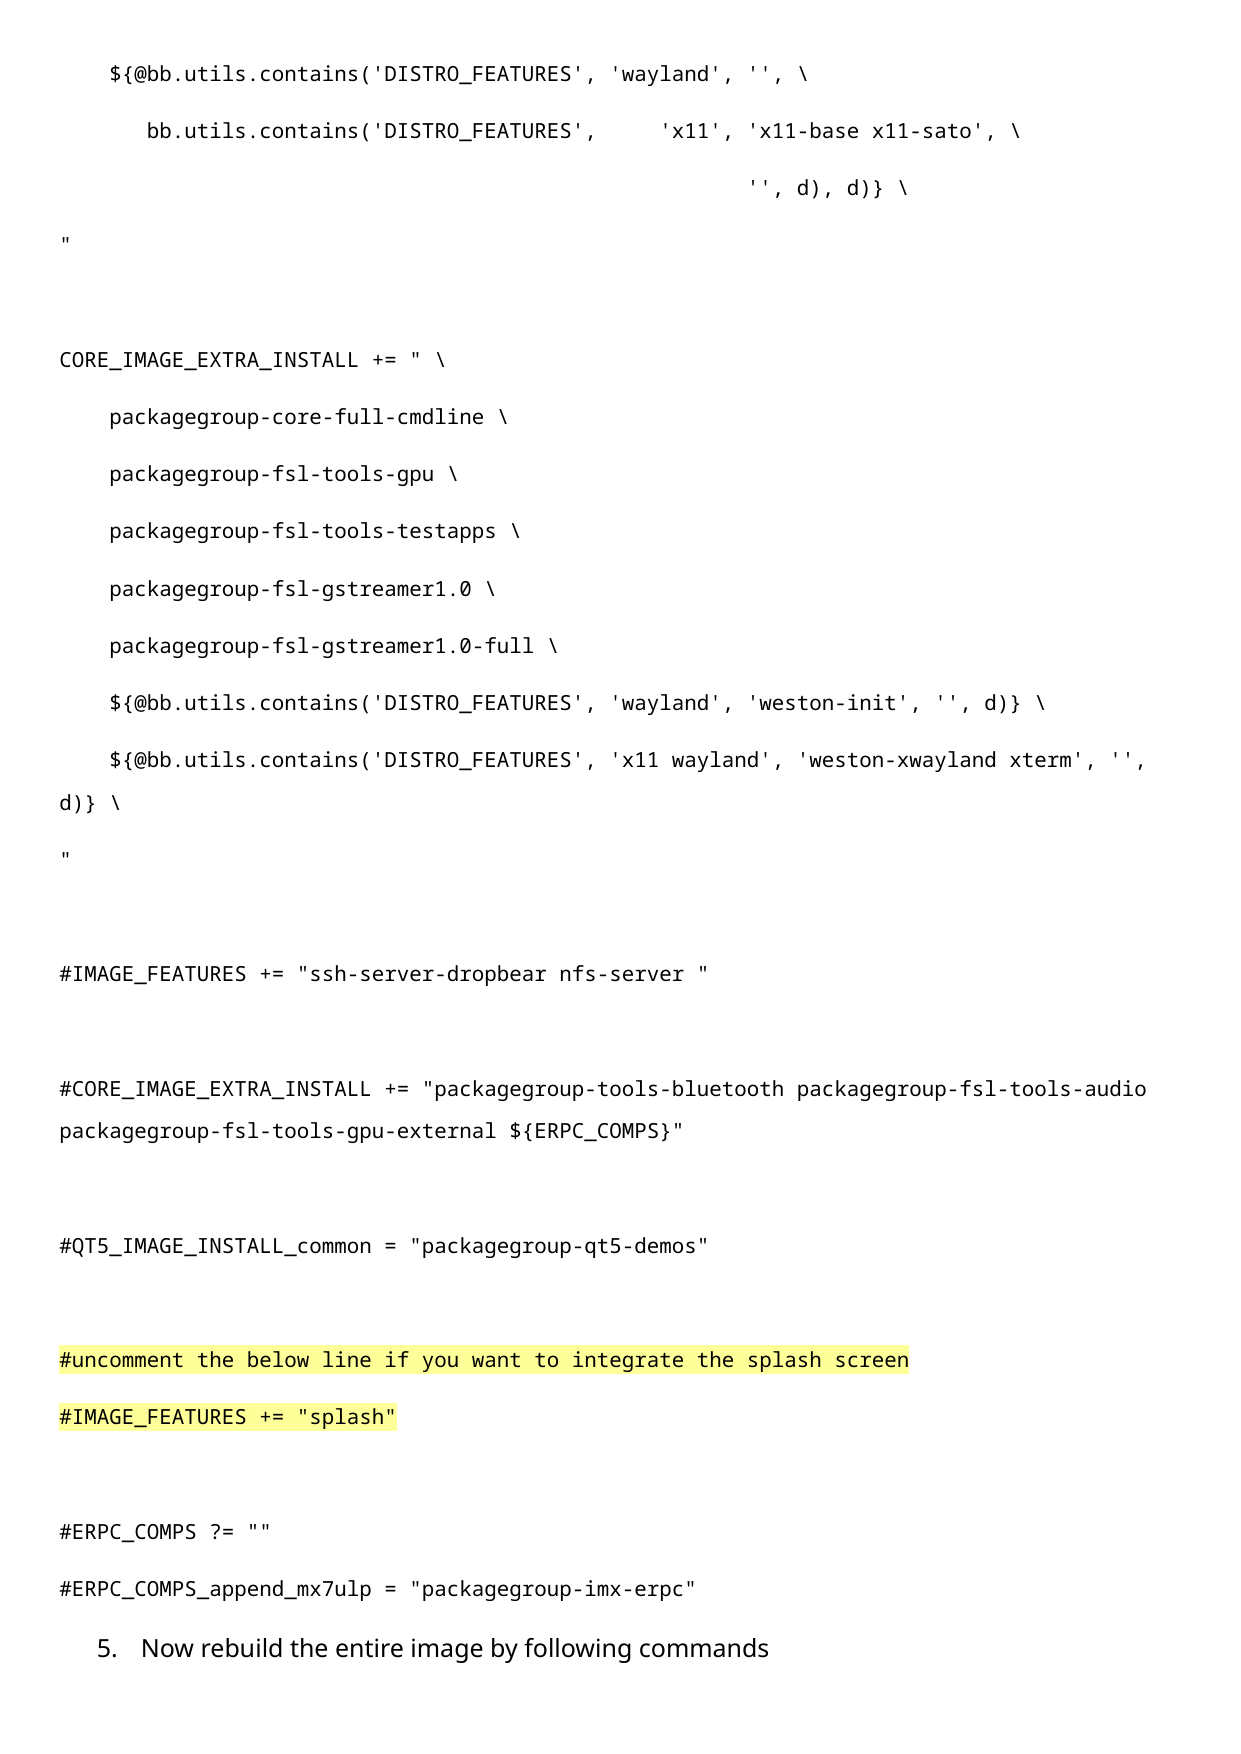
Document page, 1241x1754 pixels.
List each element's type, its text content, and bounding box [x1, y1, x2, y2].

text '', d), d)} \ [59, 173, 1181, 202]
text ${@bb.utils.contains('DISTRO_FEATURES', 'wayland', 'weston-init', '', d)} \ [59, 688, 1181, 717]
text #uncomment the below line if you want to integrate the splash screen [59, 1345, 1181, 1374]
text " [59, 845, 1181, 873]
text #CORE_IMAGE_EXTRA_INSTALL += "packagegroup-tools-bluetooth packagegroup-fsl-tools-audio packagegroup-fsl-tools-gpu-external ${ERPC_COMPS}" [59, 1074, 1181, 1145]
text #ERPC_COMPS_append_mx7ulp = "packagegroup-imx-erpc" [59, 1574, 1181, 1602]
text bb.utils.contains('DISTRO_FEATURES', 'x11', 'x11-base x11-sato', \ [59, 116, 1181, 145]
text CORE_IMAGE_EXTRA_INSTALL += " \ [59, 345, 1181, 373]
text packagegroup-fsl-gstreamer1.0-full \ [59, 631, 1181, 659]
text packagegroup-core-full-cmdline \ [59, 402, 1181, 431]
text #IMAGE_FEATURES += "ssh-server-dropbear nfs-server " [59, 959, 1181, 988]
text #IMAGE_FEATURES += "splash" [59, 1402, 1181, 1431]
text #QT5_IMAGE_INSTALL_common = "packagegroup-qt5-demos" [59, 1231, 1181, 1259]
text packagegroup-fsl-gstreamer1.0 \ [59, 574, 1181, 602]
list Now rebuild the entire image by following commands [97, 1631, 1181, 1665]
text packagegroup-fsl-tools-testapps \ [59, 517, 1181, 545]
text ${@bb.utils.contains('DISTRO_FEATURES', 'wayland', '', \ [59, 59, 1181, 87]
text ${@bb.utils.contains('DISTRO_FEATURES', 'x11 wayland', 'weston-xwayland xterm', '', d)} \ [59, 745, 1181, 816]
text #ERPC_COMPS ?= "" [59, 1517, 1181, 1545]
text packagegroup-fsl-tools-gpu \ [59, 459, 1181, 488]
text " [59, 231, 1181, 259]
